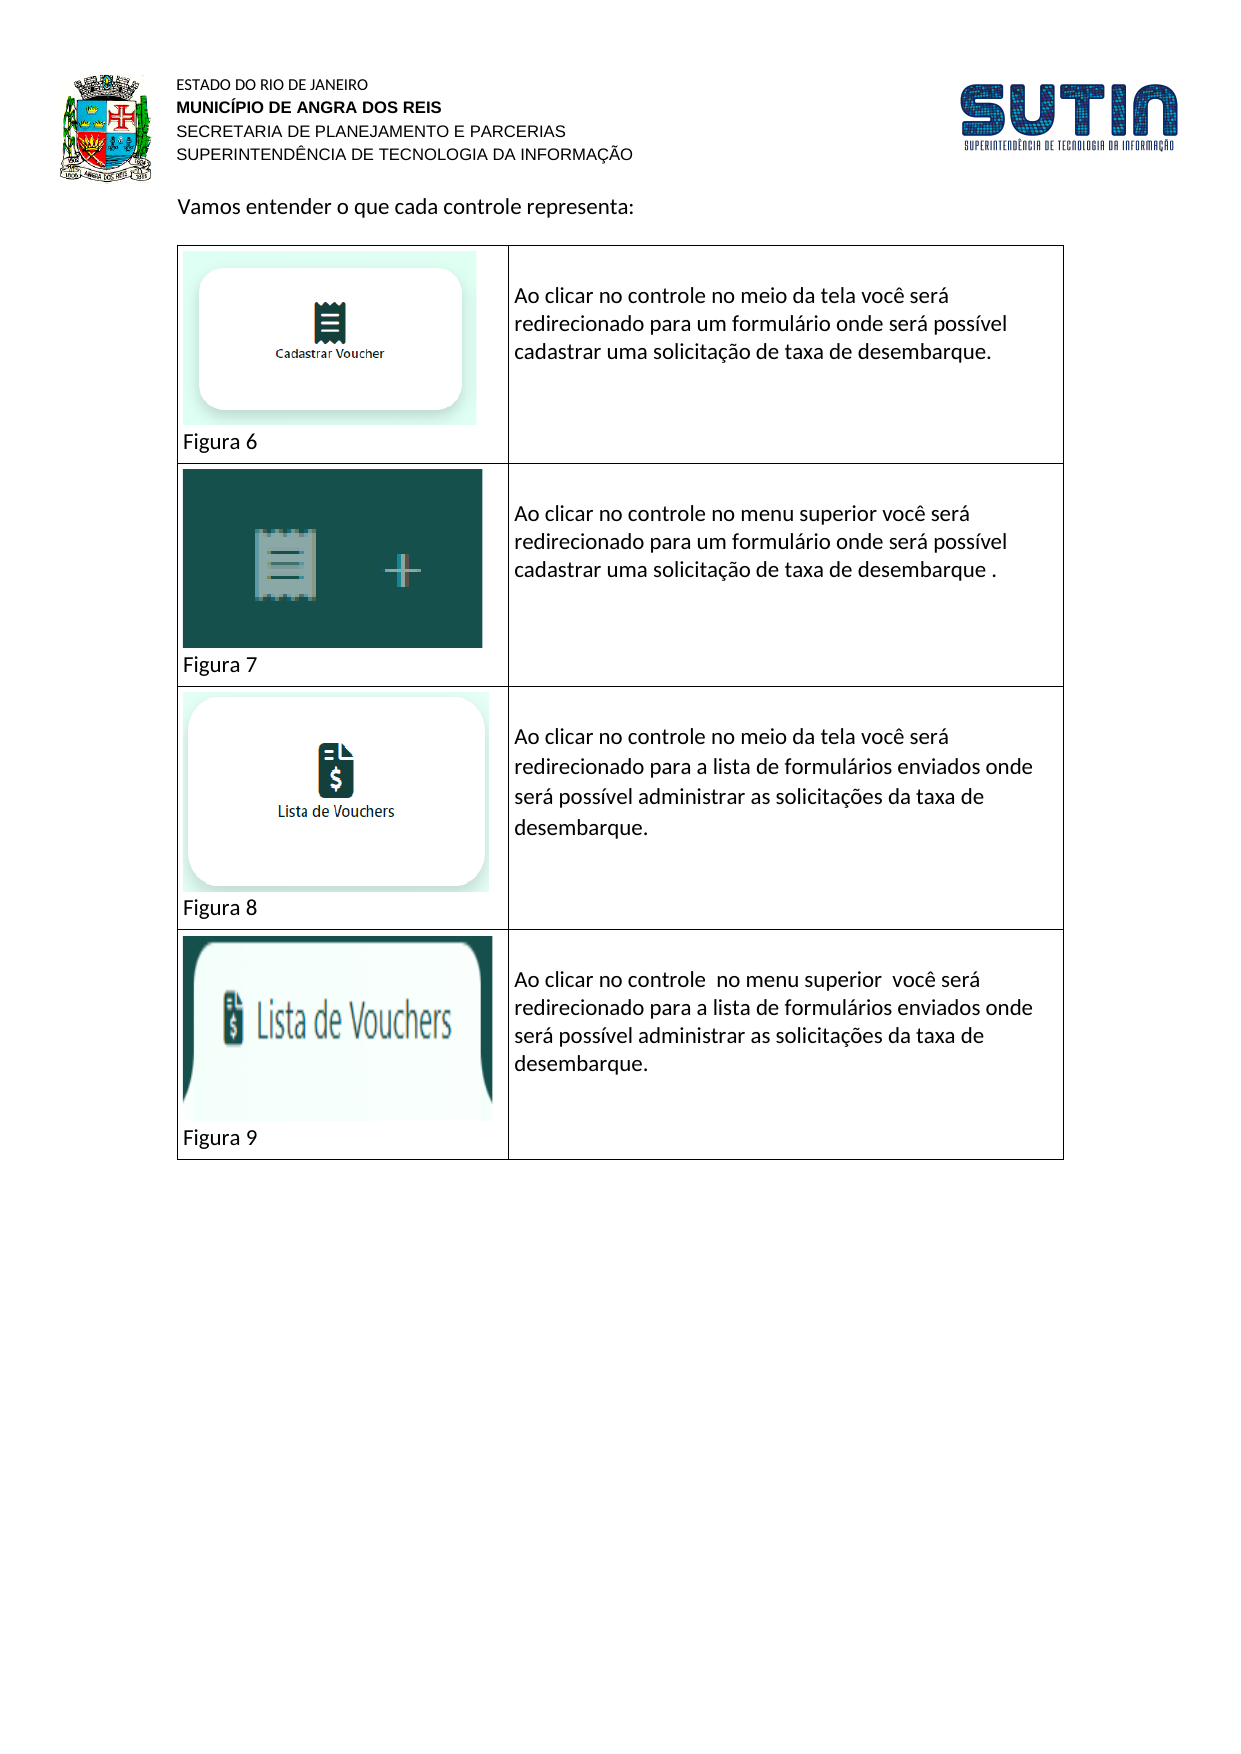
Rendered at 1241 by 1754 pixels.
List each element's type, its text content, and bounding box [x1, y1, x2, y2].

picture [955, 81, 1181, 157]
table_header Figura 6 [178, 246, 508, 463]
table_cell Figura 8 [178, 687, 508, 929]
table_cell Figura 9 [178, 930, 508, 1159]
table_cell Ao clicar no controle no menu superior você será redirecionado para a lista de formulários enviados onde será possível administrar as solicitações da taxa de desembarque. [509, 930, 1063, 1159]
table_header Ao clicar no controle no meio da tela você será redirecionado para um formulário onde será possível cadastrar uma solicitação de taxa de desembarque. [509, 246, 1063, 463]
table_cell Figura 7 [178, 464, 508, 686]
table_cell Ao clicar no controle no meio da tela você será redirecionado para a lista de formulários enviados onde será possível administrar as solicitações da taxa de desembarque. [509, 687, 1063, 929]
text Vamos entender o que cada controle representa: [177, 192, 1063, 220]
table_cell Ao clicar no controle no menu superior você será redirecionado para um formulário onde será possível cadastrar uma solicitação de taxa de desembarque . [509, 464, 1063, 686]
picture [59, 73, 155, 185]
